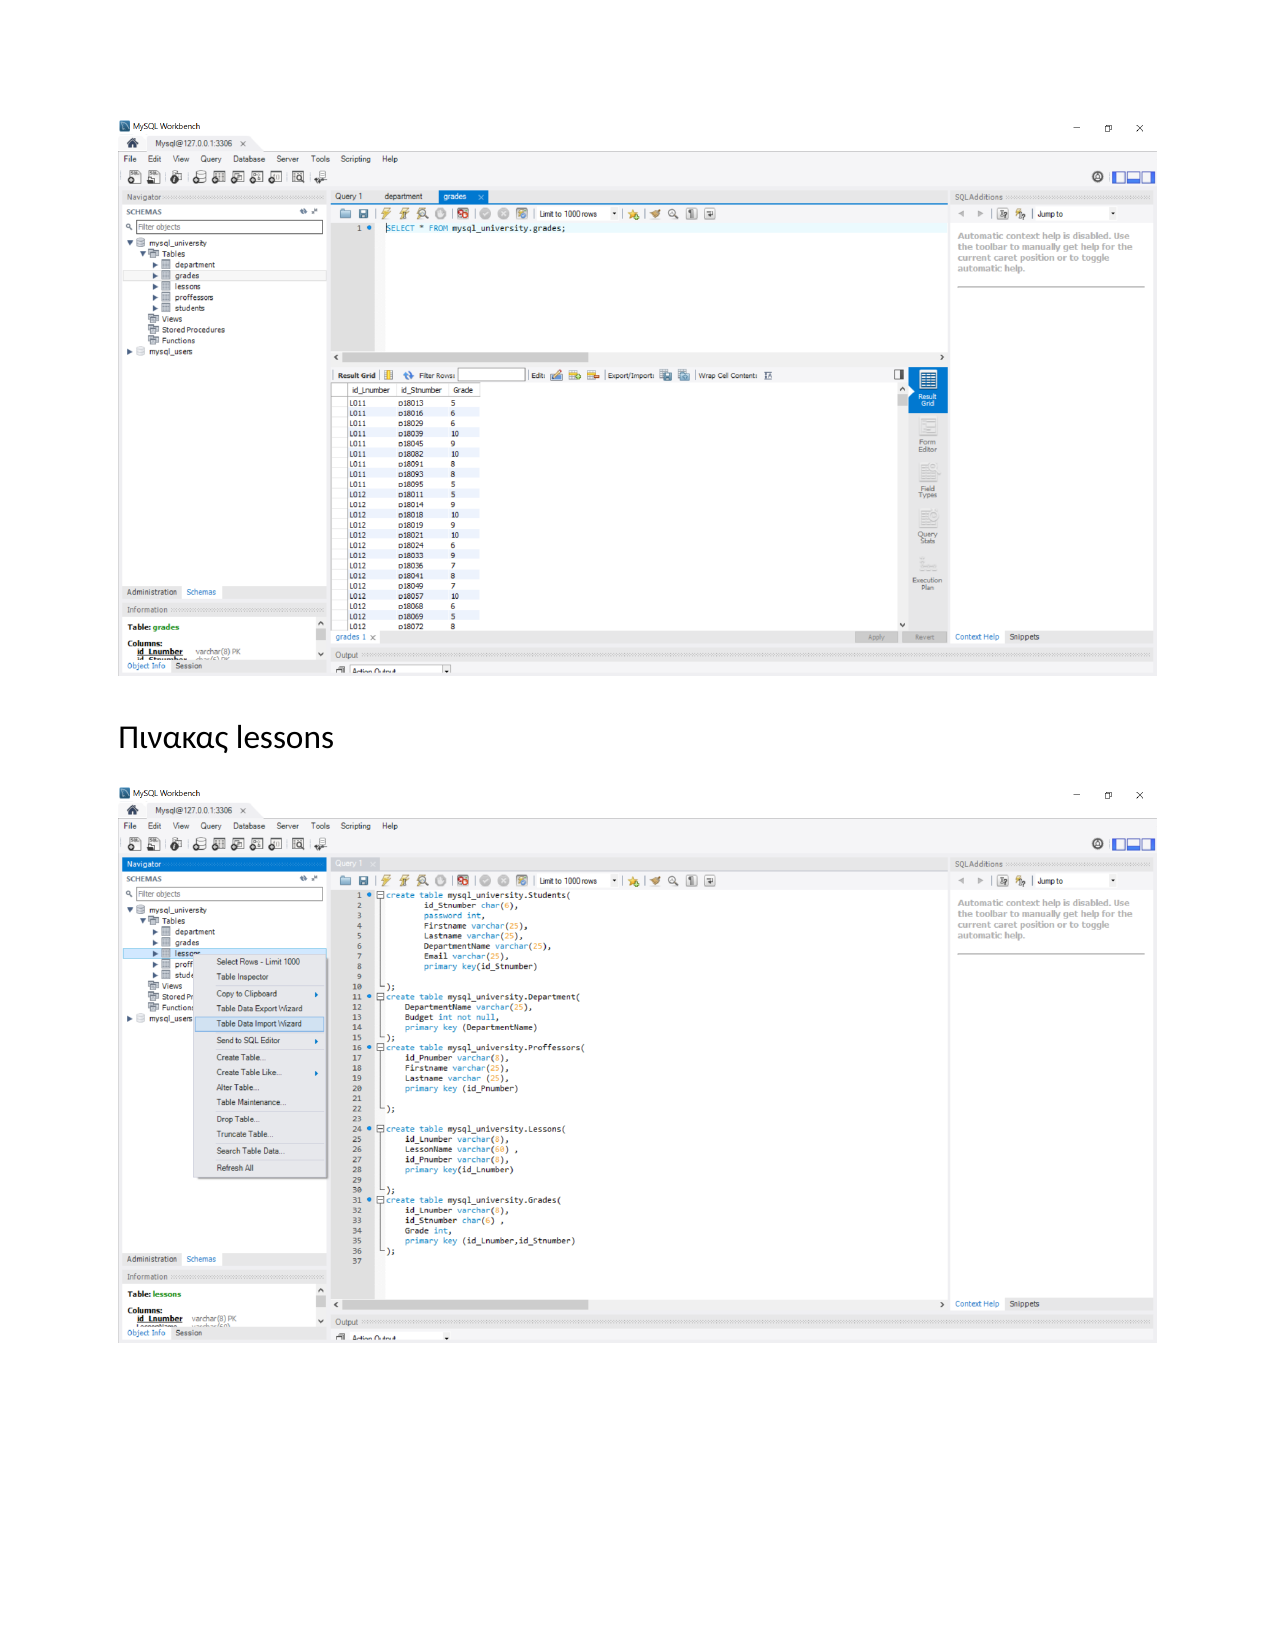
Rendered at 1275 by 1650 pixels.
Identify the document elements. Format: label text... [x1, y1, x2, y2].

picture [118, 118, 1157, 676]
picture [118, 785, 1157, 1343]
text Πινακας lessons [118, 716, 1157, 757]
